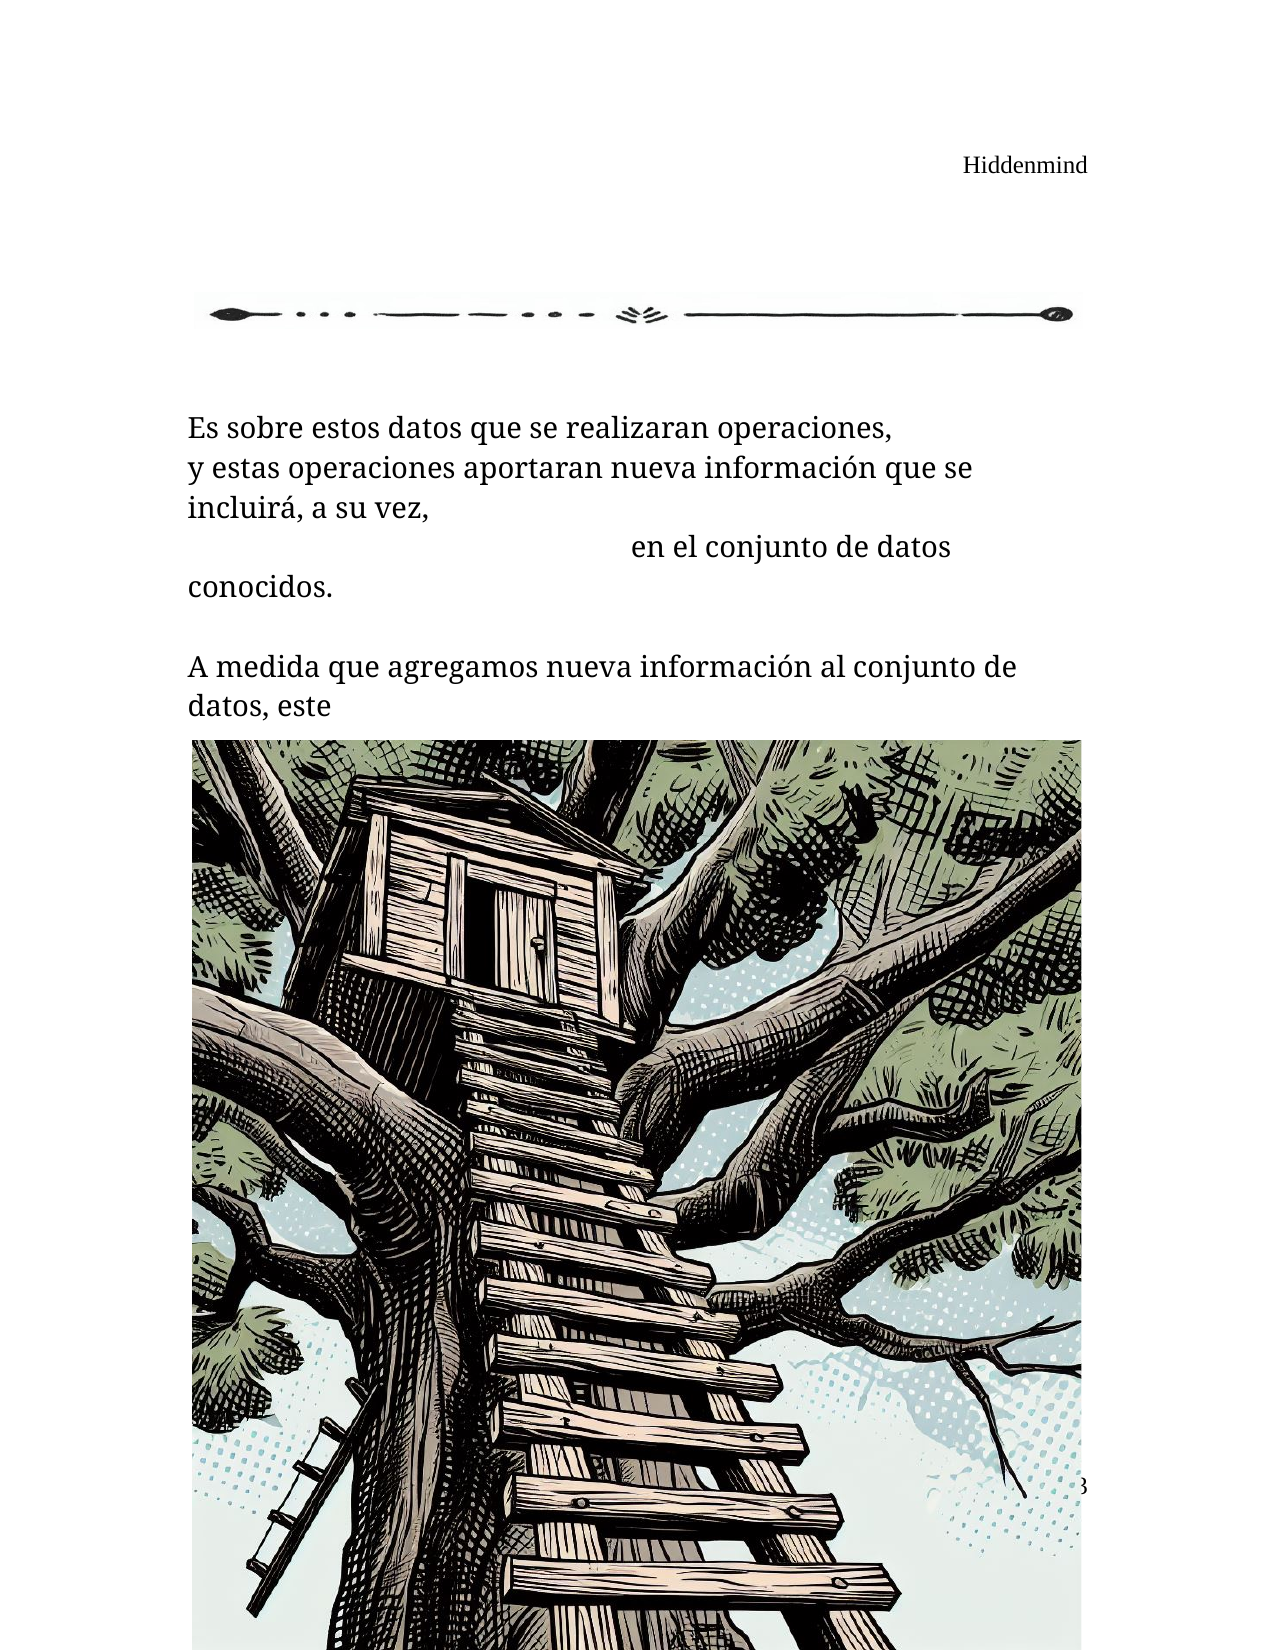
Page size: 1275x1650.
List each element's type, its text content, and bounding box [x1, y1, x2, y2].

text A medida que agregamos nueva información al conjunto de datos, este [187, 646, 1087, 725]
text "cambia de estado". [187, 725, 1087, 804]
text y estas operaciones aportaran nueva información que se incluirá, a su vez, [187, 447, 1087, 527]
picture [192, 740, 1082, 1650]
text en el conjunto de datos conocidos. [187, 527, 1087, 606]
text Es sobre estos datos que se realizaran operaciones, [187, 408, 1087, 447]
picture [193, 292, 1083, 329]
